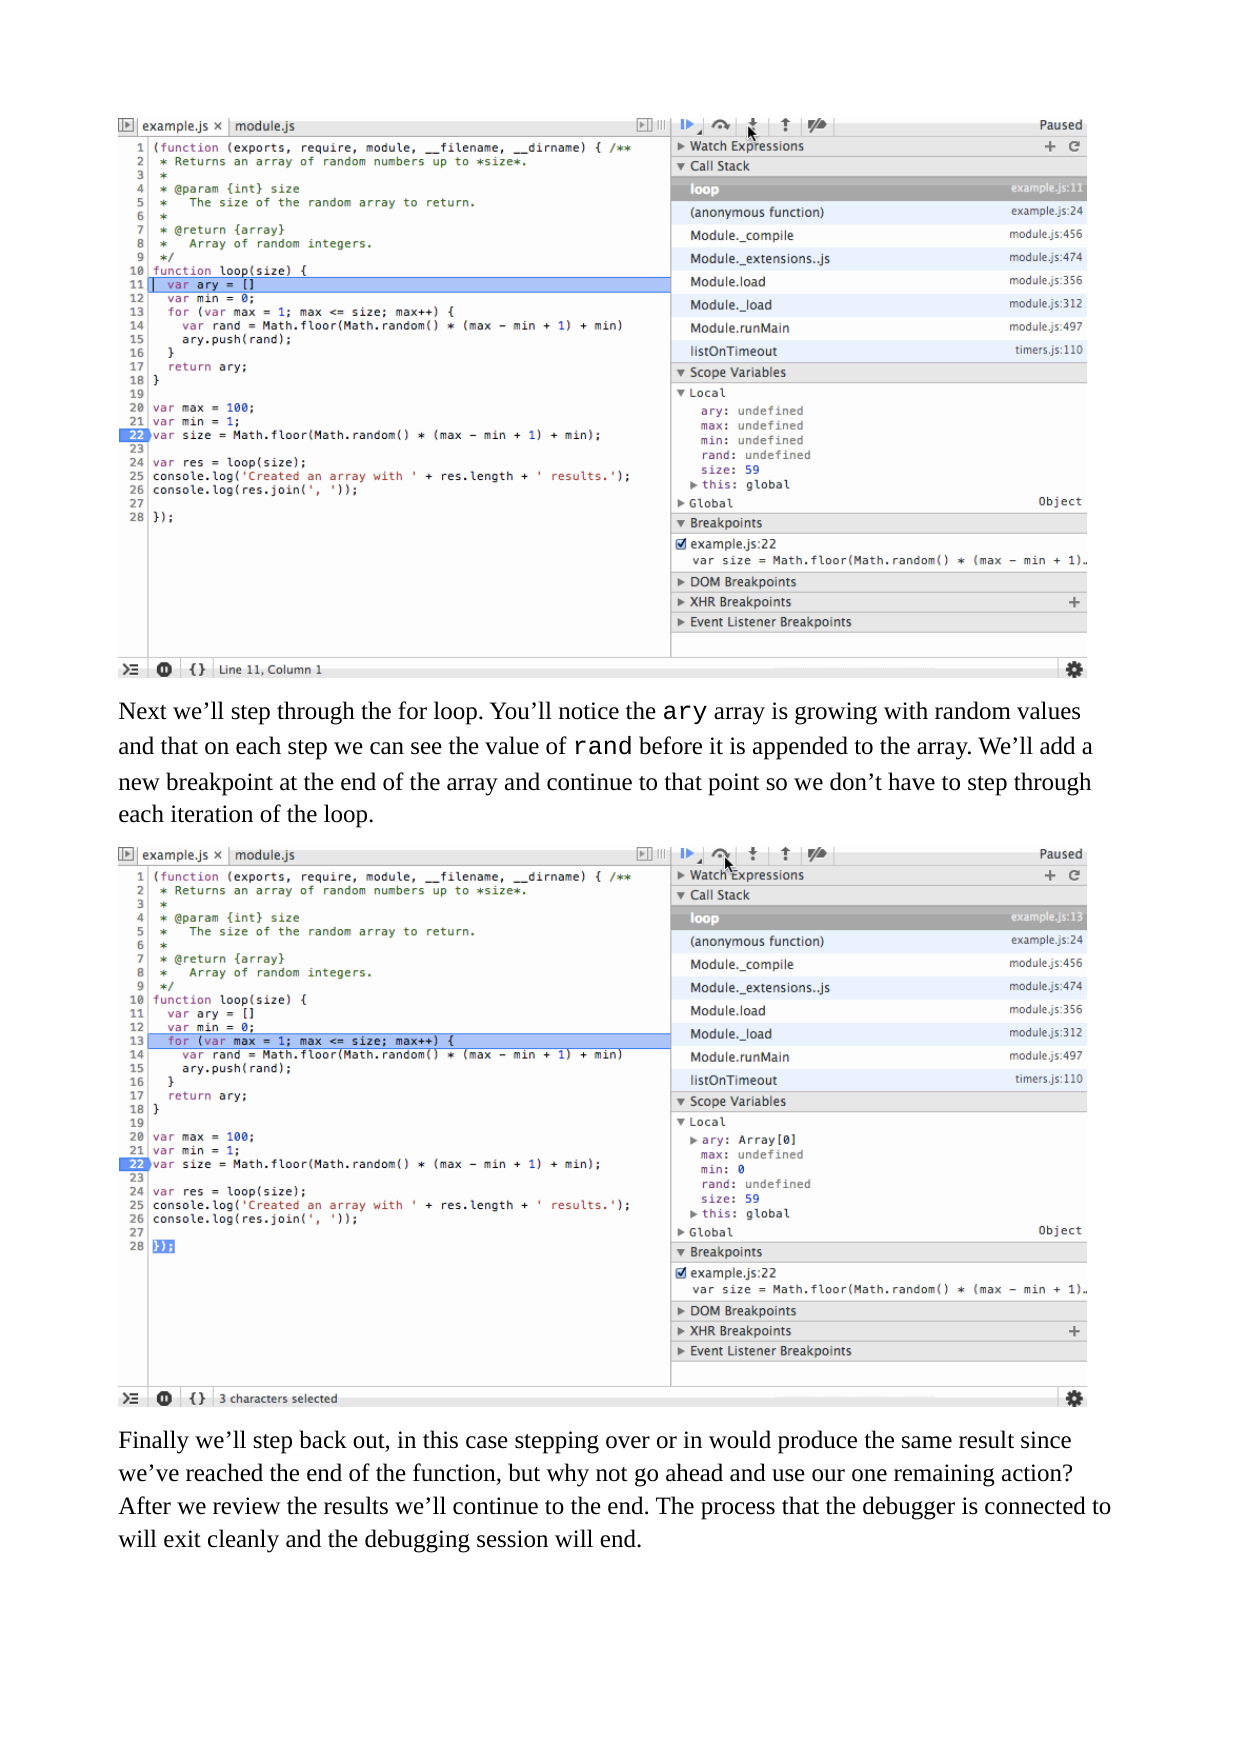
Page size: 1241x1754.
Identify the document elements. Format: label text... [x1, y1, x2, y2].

picture [118, 847, 1087, 1407]
text Next we’ll step through the for loop. You’ll notice the ary array is growing with random values and that on each step we can see the value of rand before it is appended to the array. We’ll add a new breakpoint at the end of the array and continue to that point so we don’t have to step through each iteration of the loop. [118, 696, 1122, 828]
text Finally we’ll step back out, in this case stepping over or in would produce the same result since we’ve reached the end of the function, but why not go ahead and use our one remaining action? After we review the results we’ll continue to the end. The process that the debugger is connected to will exit cleanly and the debugging session will end. [118, 1425, 1122, 1553]
picture [118, 118, 1087, 678]
